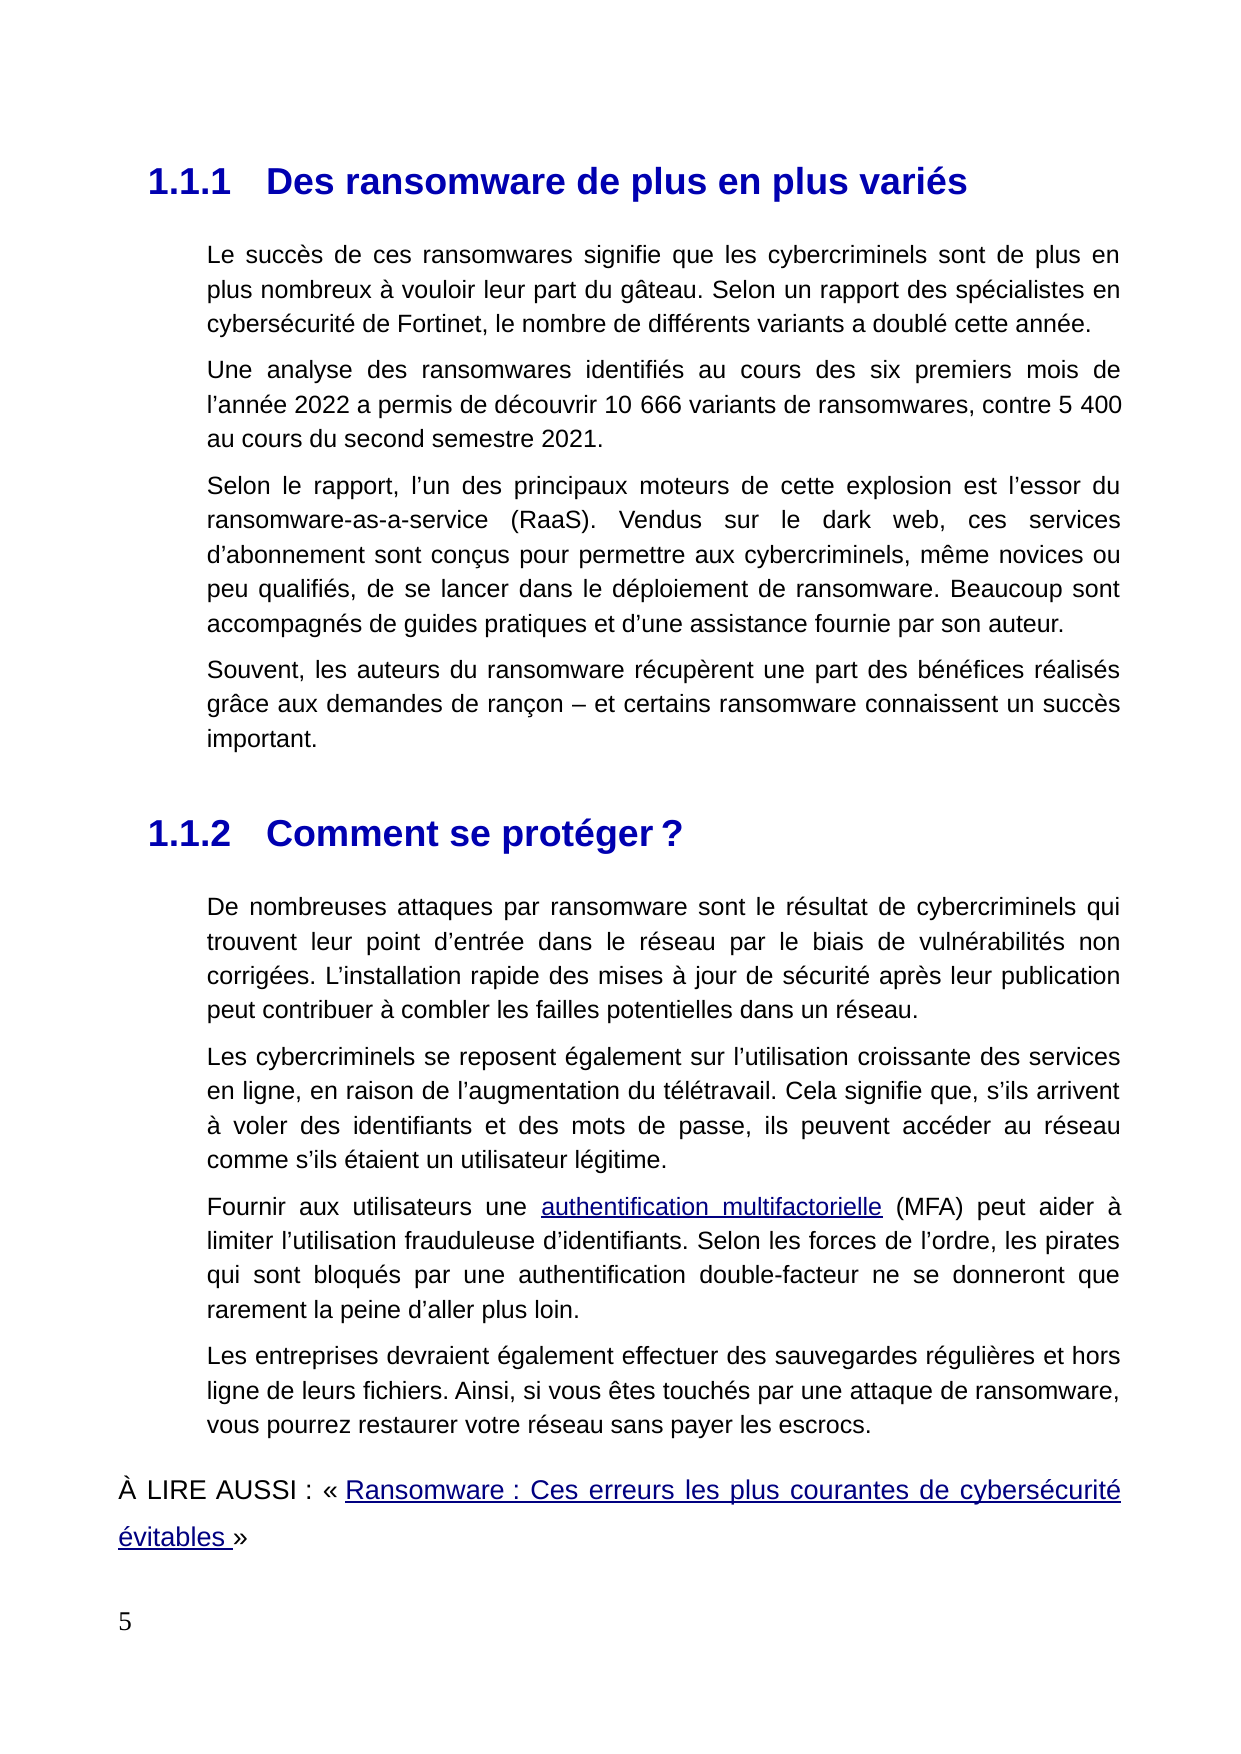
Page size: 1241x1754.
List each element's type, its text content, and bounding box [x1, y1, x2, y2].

text Les entreprises devraient également effectuer des sauvegardes régulières et hors ligne de leurs fichiers. Ainsi, si vous êtes touchés par une attaque de ransomware, vous pourrez restaurer votre réseau sans payer les escrocs. [207, 1341, 1122, 1439]
subtitle Comment se protéger ? [118, 811, 1122, 854]
text De nombreuses attaques par ransomware sont le résultat de cybercriminels qui trouvent leur point d’entrée dans le réseau par le biais de vulnérabilités non corrigées. L’installation rapide des mises à jour de sécurité après leur publication peut contribuer à combler les failles potentielles dans un réseau. [207, 892, 1122, 1024]
text Selon le rapport, l’un des principaux moteurs de cette explosion est l’essor du ransomware-as-a-service (RaaS). Vendus sur le dark web, ces services d’abonnement sont conçus pour permettre aux cybercriminels, même novices ou peu qualifiés, de se lancer dans le déploiement de ransomware. Beaucoup sont accompagnés de guides pratiques et d’une assistance fournie par son auteur. [207, 471, 1122, 637]
text Les cybercriminels se reposent également sur l’utilisation croissante des services en ligne, en raison de l’augmentation du télétravail. Cela signifie que, s’ils arrivent à voler des identifiants et des mots de passe, ils peuvent accéder au réseau comme s’ils étaient un utilisateur légitime. [207, 1042, 1122, 1174]
text Fournir aux utilisateurs une authentification multifactorielle (MFA) peut aider à limiter l’utilisation frauduleuse d’identifiants. Selon les forces de l’ordre, les pirates qui sont bloqués par une authentification double-facteur ne se donneront que rarement la peine d’aller plus loin. [207, 1191, 1122, 1324]
subtitle Des ransomware de plus en plus variés [118, 159, 1122, 203]
text Le succès de ces ransomwares signifie que les cybercriminels sont de plus en plus nombreux à vouloir leur part du gâteau. Selon un rapport des spécialistes en cybersécurité de Fortinet, le nombre de différents variants a doublé cette année. [207, 240, 1122, 338]
text Souvent, les auteurs du ransomware récupèrent une part des bénéfices réalisés grâce aux demandes de rançon – et certains ransomware connaissent un succès important. [207, 655, 1122, 752]
text Une analyse des ransomwares identifiés au cours des six premiers mois de l’année 2022 a permis de découvrir 10 666 variants de ransomwares, contre 5 400 au cours du second semestre 2021. [207, 355, 1122, 453]
text À LIRE AUSSI : « Ransomware : Ces erreurs les plus courantes de cybersécurité évitables » [118, 1474, 1122, 1552]
